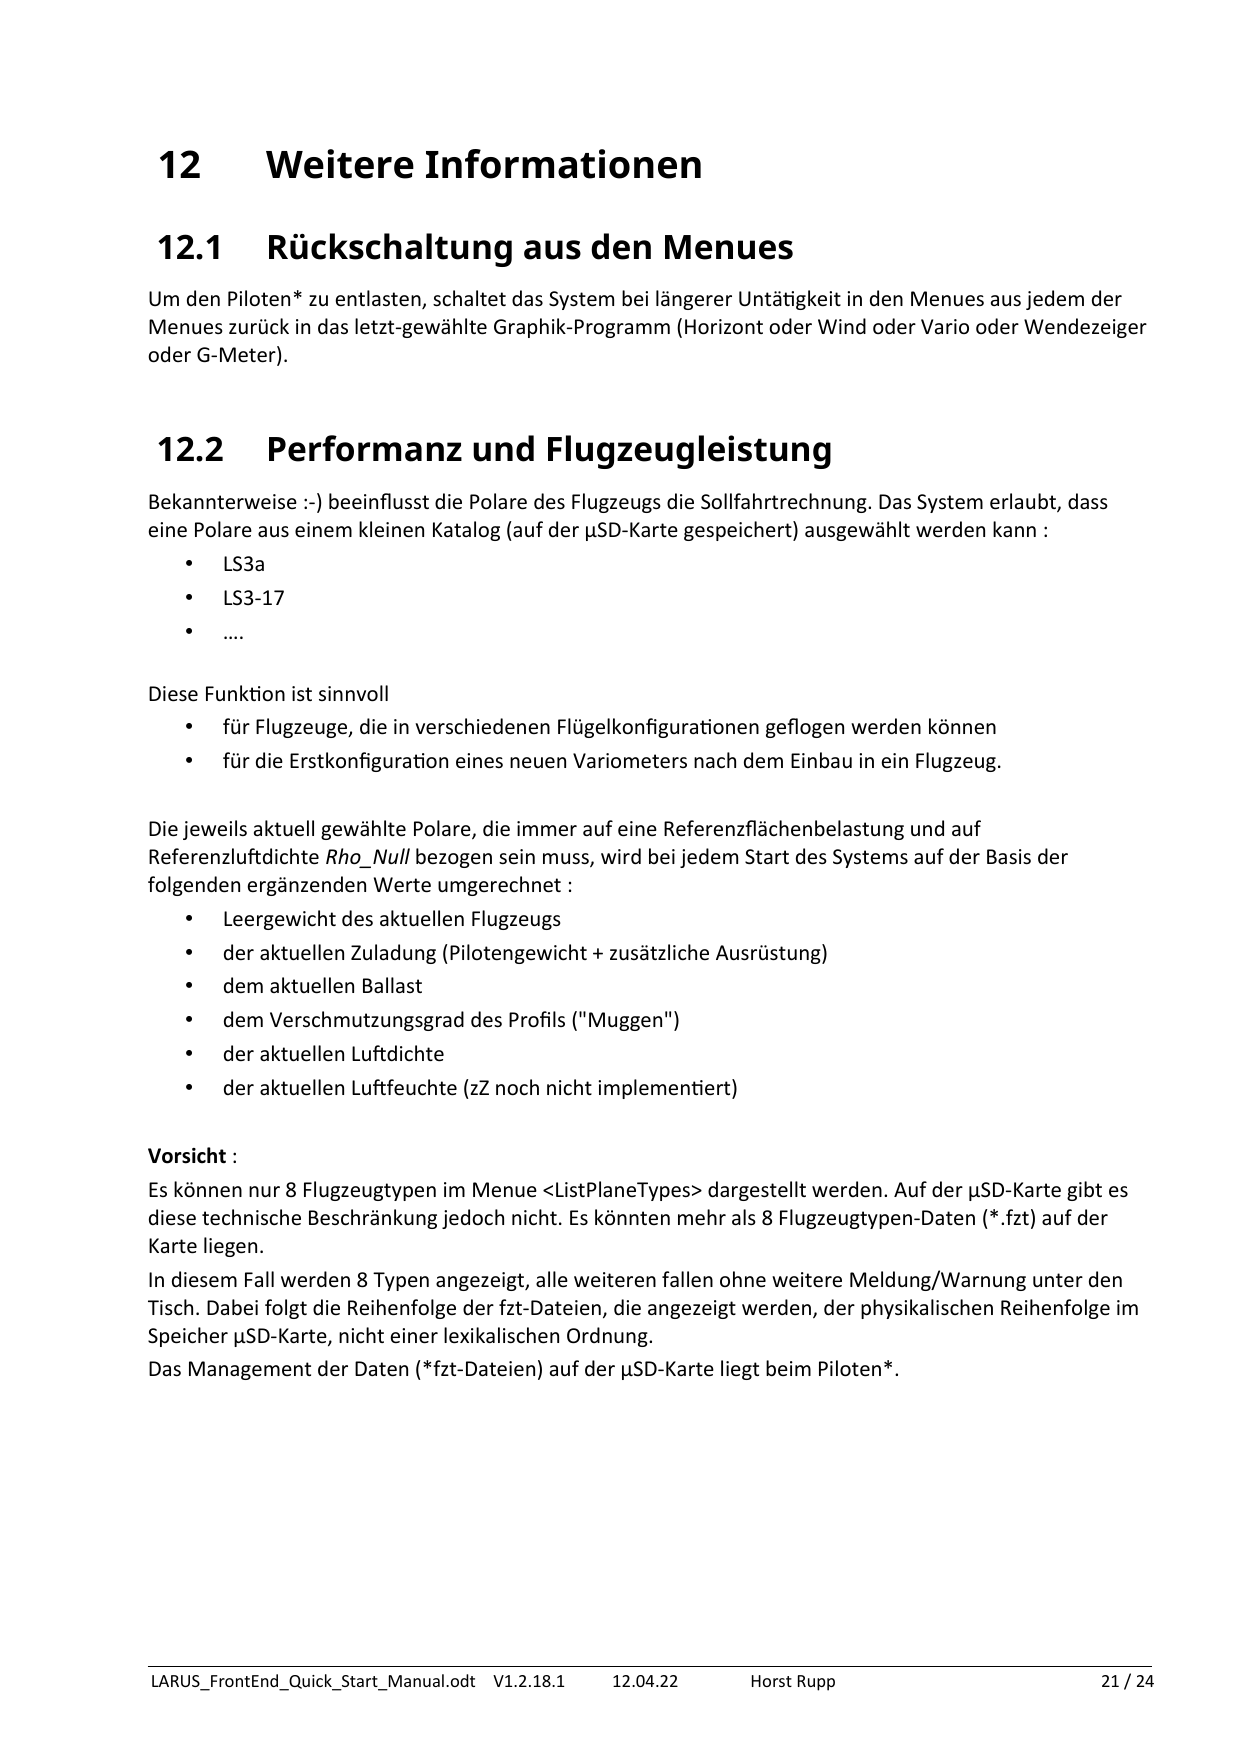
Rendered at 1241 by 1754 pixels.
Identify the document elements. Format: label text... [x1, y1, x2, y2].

list der aktuellen Luftfeuchte (zZ noch nicht implementiert) [185, 1073, 1152, 1101]
list LS3a [185, 549, 1152, 577]
subtitle Weitere Informationen [148, 138, 1128, 190]
list der aktuellen Luftdichte [185, 1039, 1152, 1067]
subtitle Performanz und Flugzeugleistung [148, 426, 1152, 472]
list für Flugzeuge, die in verschiedenen Flügelkonfigurationen geflogen werden können [185, 712, 1152, 741]
list …. [185, 617, 1152, 673]
text In diesem Fall werden 8 Typen angezeigt, alle weiteren fallen ohne weitere Meldung/Warnung unter den Tisch. Dabei folgt die Reihenfolge der fzt-Dateien, die angezeigt werden, der physikalischen Reihenfolge im Speicher µSD-Karte, nicht einer lexikalischen Ordnung. [148, 1265, 1152, 1349]
text Diese Funktion ist sinnvoll [148, 679, 1152, 707]
list dem aktuellen Ballast [185, 972, 1152, 1000]
text Die jeweils aktuell gewählte Polare, die immer auf eine Referenzflächenbelastung und auf Referenzluftdichte Rho_Null bezogen sein muss, wird bei jedem Start des Systems auf der Basis der folgenden ergänzenden Werte umgerechnet : [148, 814, 1152, 898]
list LS3-17 [185, 583, 1152, 611]
list Leergewicht des aktuellen Flugzeugs [185, 904, 1152, 932]
list dem Verschmutzungsgrad des Profils ("Muggen") [185, 1006, 1152, 1033]
list der aktuellen Zuladung (Pilotengewicht + zusätzliche Ausrüstung) [185, 938, 1152, 966]
text Es können nur 8 Flugzeugtypen im Menue <ListPlaneTypes> dargestellt werden. Auf der µSD-Karte gibt es diese technische Beschränkung jedoch nicht. Es könnten mehr als 8 Flugzeugtypen-Daten (*.fzt) auf der Karte liegen. [148, 1175, 1152, 1259]
text Bekannterweise :-) beeinflusst die Polare des Flugzeugs die Sollfahrtrechnung. Das System erlaubt, dass eine Polare aus einem kleinen Katalog (auf der µSD-Karte gespeichert) ausgewählt werden kann : [148, 487, 1152, 543]
subtitle Rückschaltung aus den Menues [148, 223, 1152, 269]
text Das Management der Daten (*fzt-Dateien) auf der µSD-Karte liegt beim Piloten*. [148, 1354, 1152, 1383]
text Vorsicht : [148, 1141, 1152, 1169]
text Um den Piloten* zu entlasten, schaltet das System bei längerer Untätigkeit in den Menues aus jedem der Menues zurück in das letzt-gewählte Graphik-Programm (Horizont oder Wind oder Vario oder Wendezeiger oder G-Meter). [148, 284, 1152, 368]
list für die Erstkonfiguration eines neuen Variometers nach dem Einbau in ein Flugzeug. [185, 746, 1152, 774]
